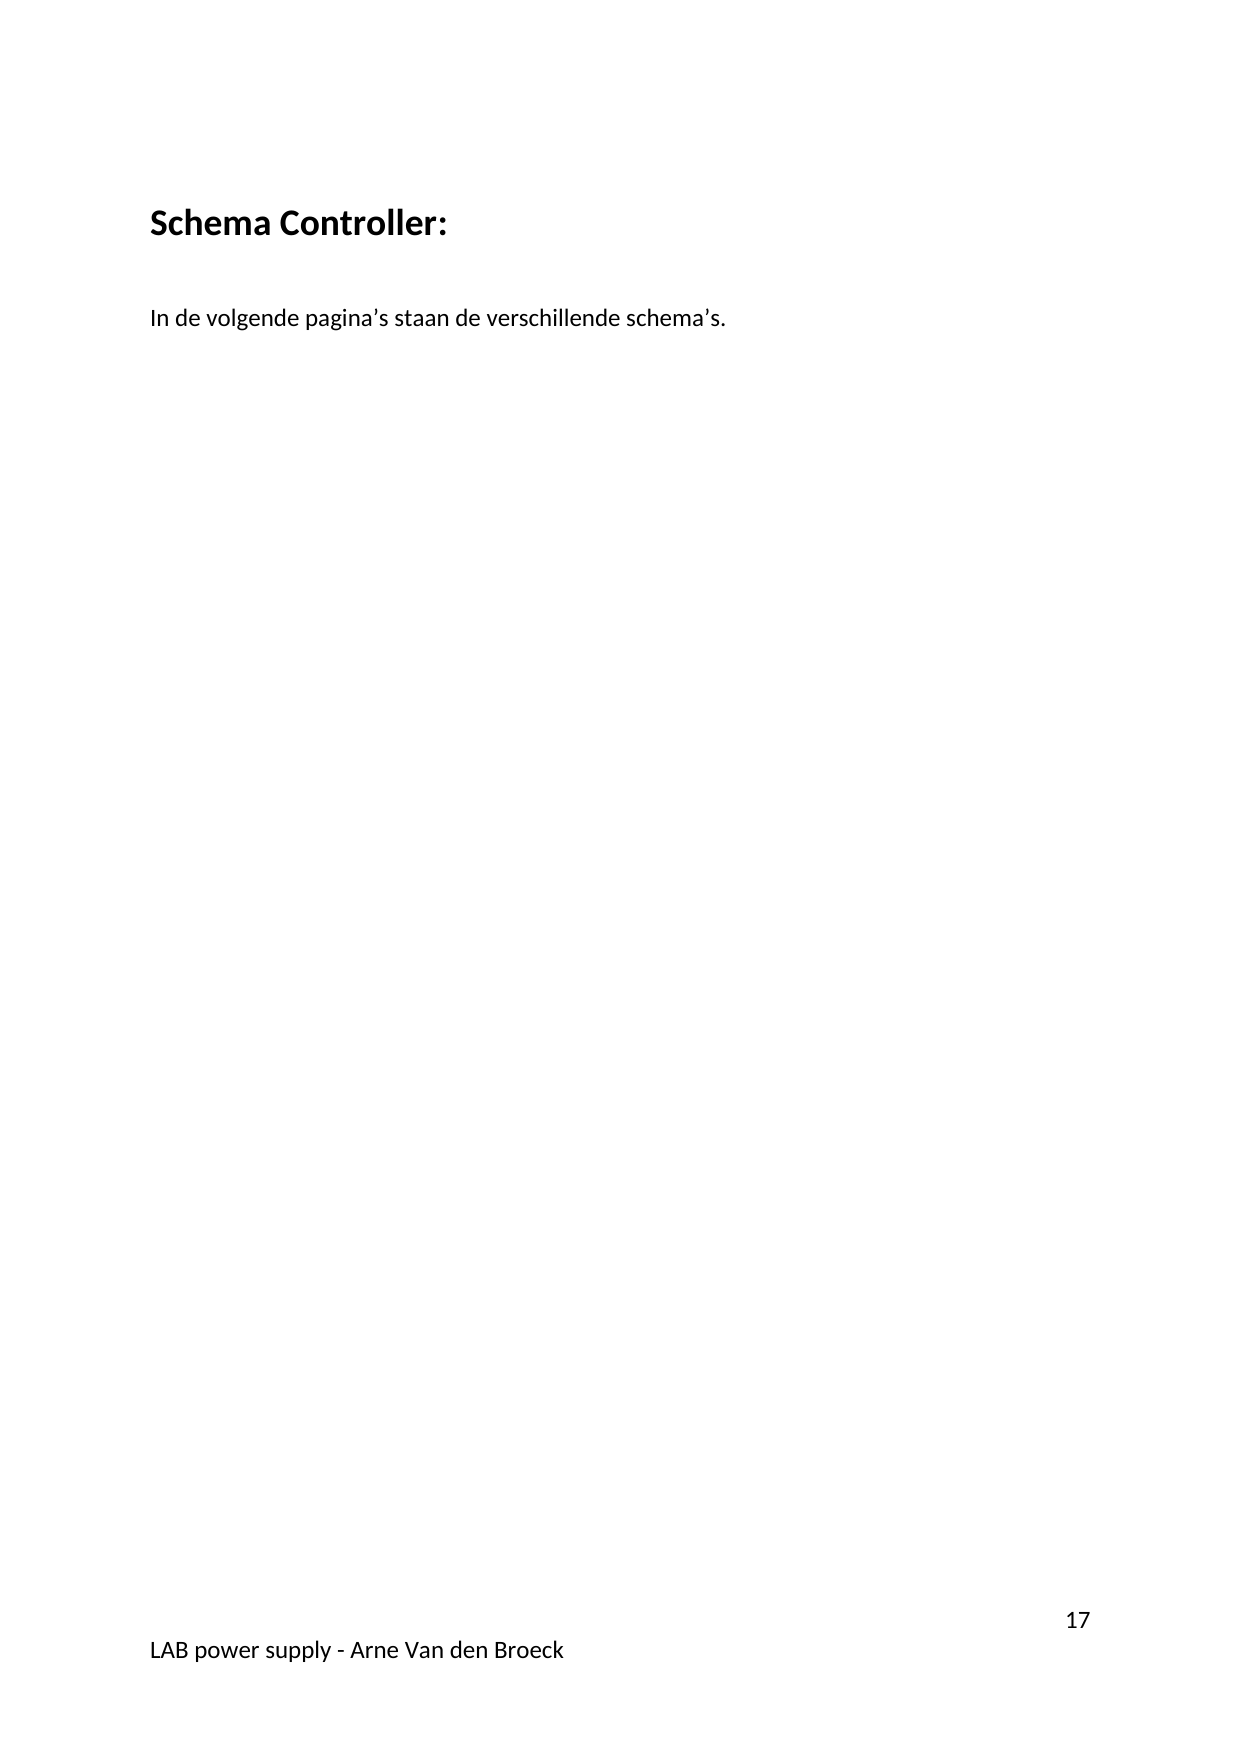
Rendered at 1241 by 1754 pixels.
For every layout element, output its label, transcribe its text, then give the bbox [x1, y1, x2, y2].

subtitle Schema Controller: [150, 198, 1090, 244]
text In de volgende pagina’s staan de verschillende schema’s. [150, 302, 1090, 333]
